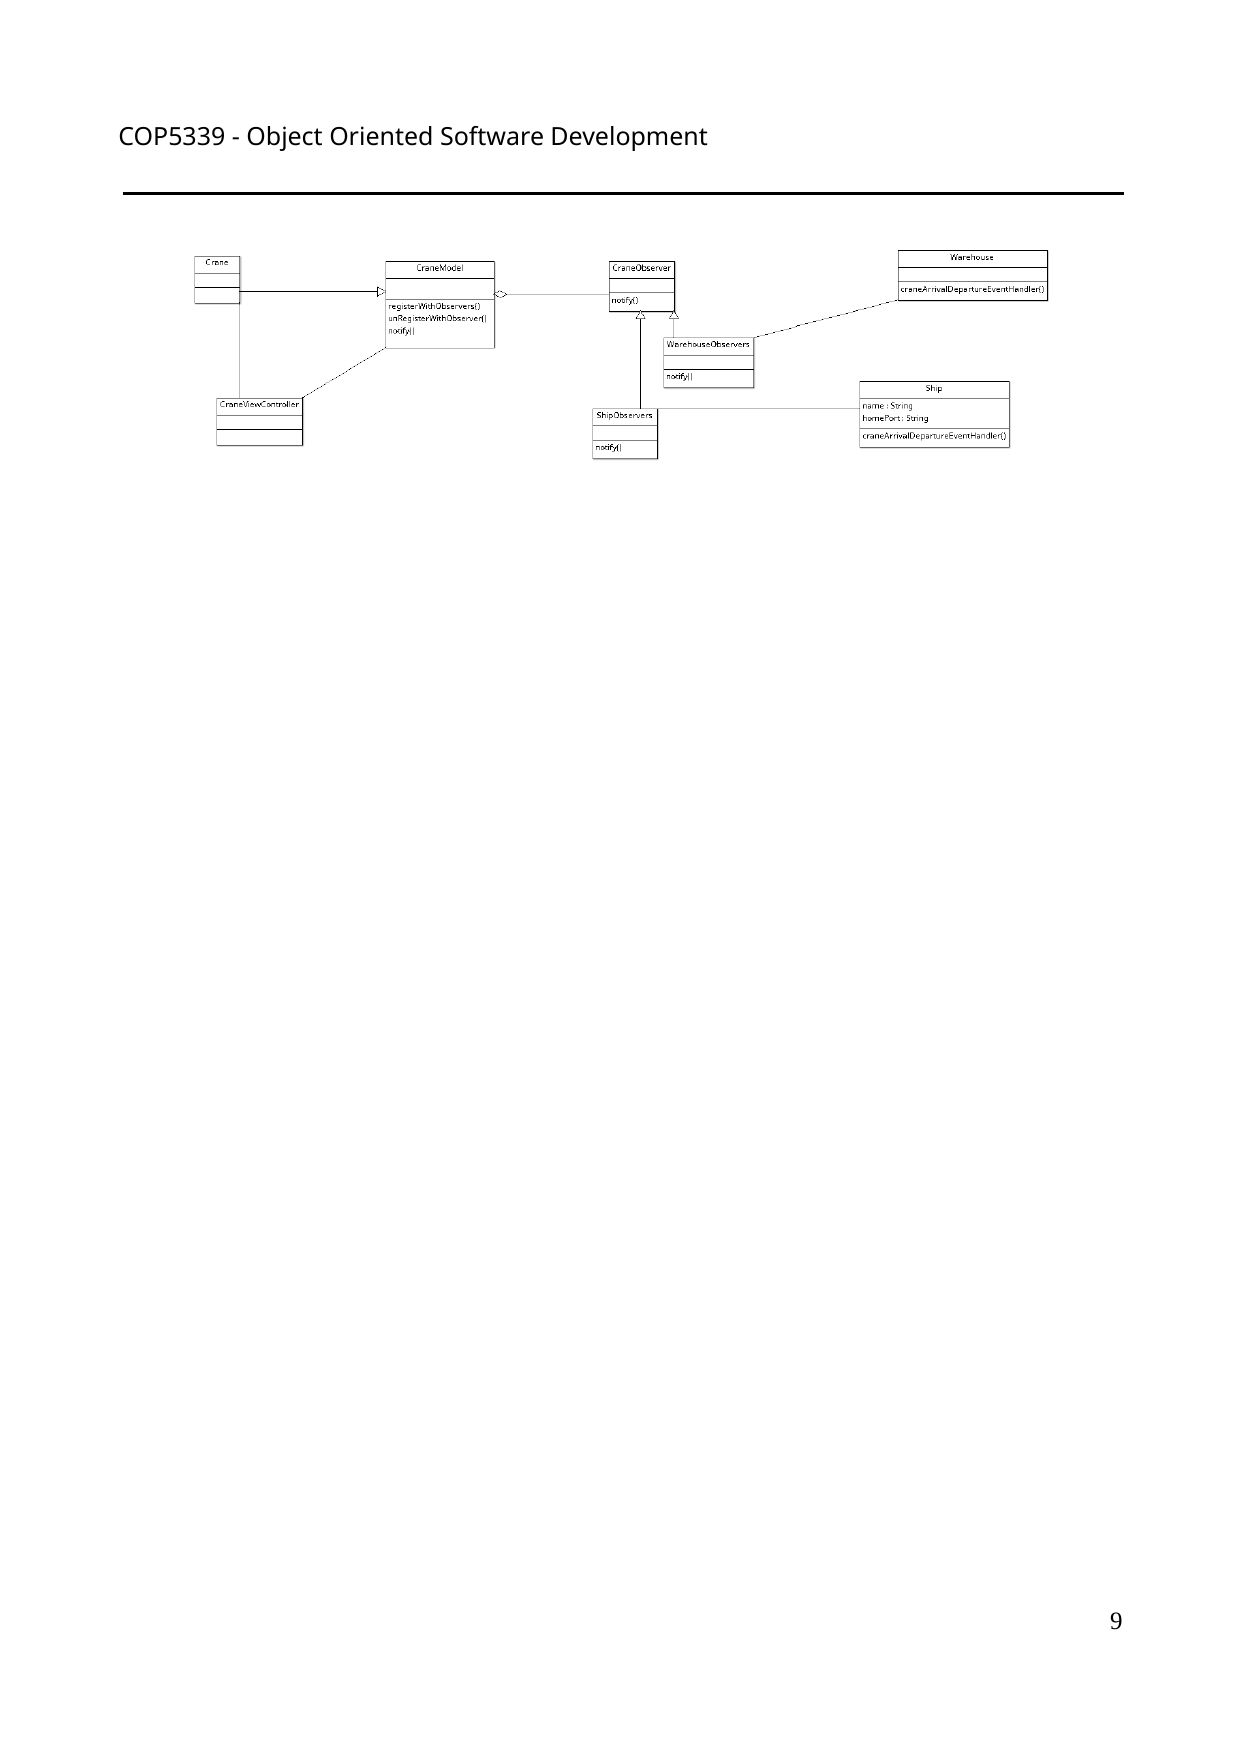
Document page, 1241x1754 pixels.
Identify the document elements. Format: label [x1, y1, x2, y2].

picture [118, 239, 1123, 600]
